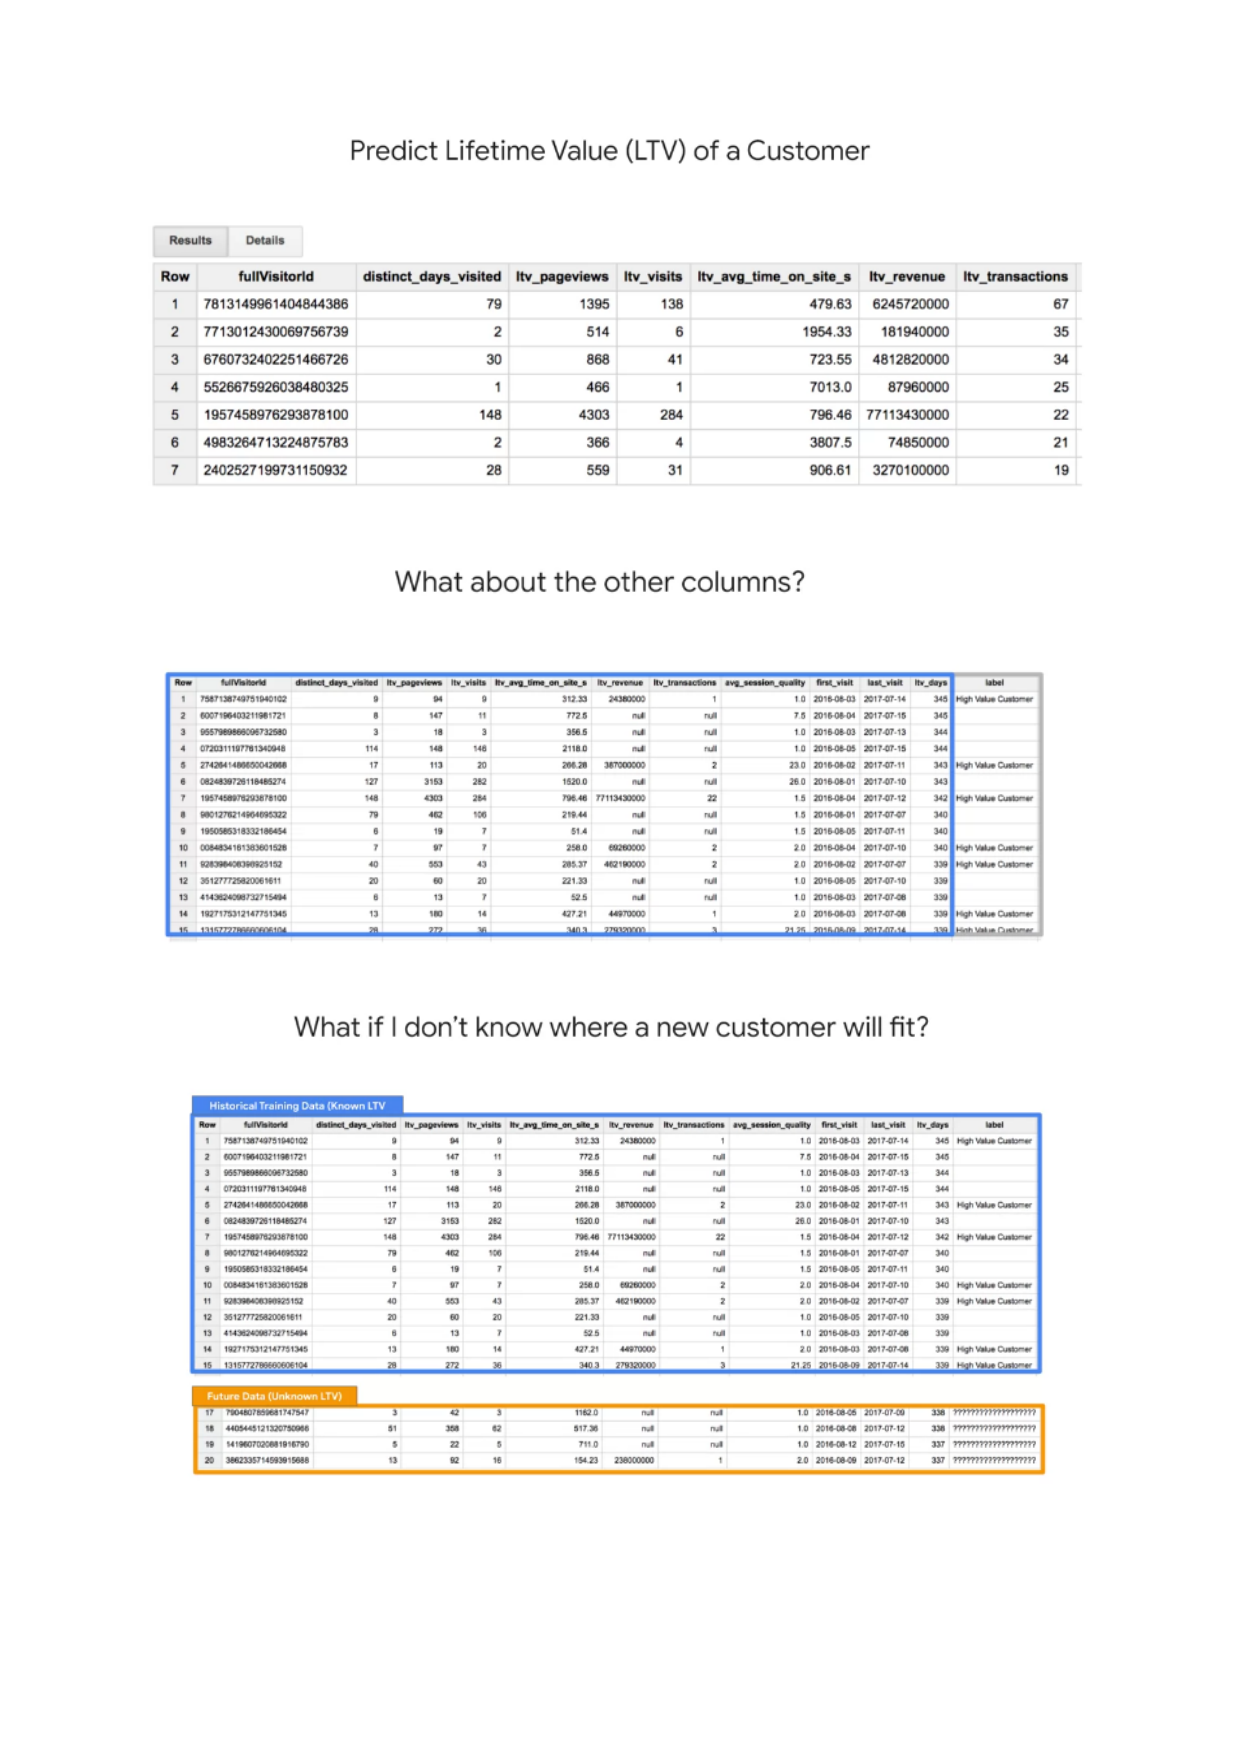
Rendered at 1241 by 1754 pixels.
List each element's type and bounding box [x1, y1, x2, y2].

picture [118, 549, 1123, 962]
picture [118, 118, 1123, 521]
picture [118, 990, 1123, 1487]
